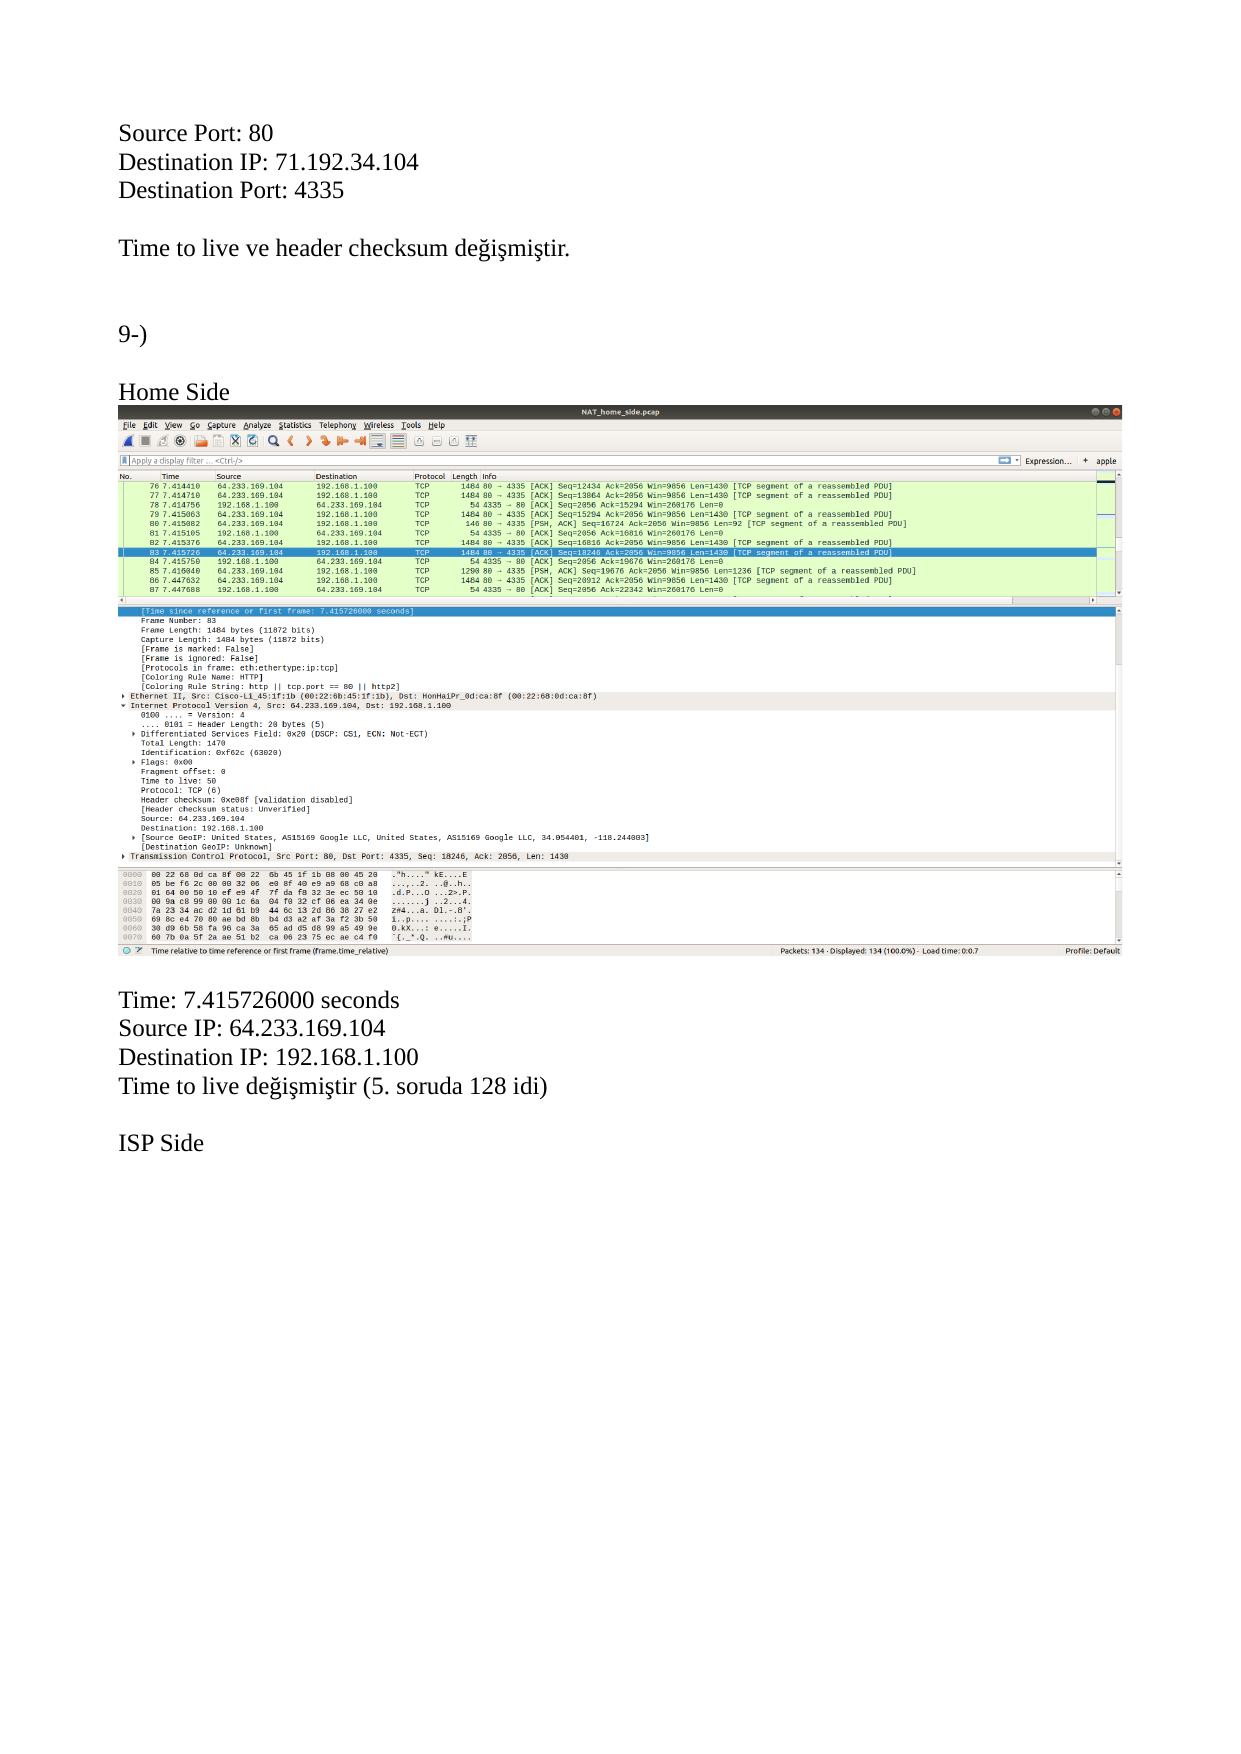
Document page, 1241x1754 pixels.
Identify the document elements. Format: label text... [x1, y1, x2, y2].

text Time: 7.415726000 seconds [118, 985, 1122, 1013]
text 9-) [118, 319, 1122, 348]
text Time to live ve header checksum değişmiştir. [118, 233, 1122, 262]
text Home Side [118, 377, 1122, 405]
text ISP Side [118, 1128, 1122, 1157]
text Source Port: 80 [118, 118, 1122, 147]
picture [118, 405, 1123, 956]
text Source IP: 64.233.169.104 [118, 1013, 1122, 1042]
text Time to live değişmiştir (5. soruda 128 idi) [118, 1071, 1122, 1100]
text Destination Port: 4335 [118, 176, 1122, 204]
text Destination IP: 71.192.34.104 [118, 147, 1122, 176]
text Destination IP: 192.168.1.100 [118, 1042, 1122, 1071]
